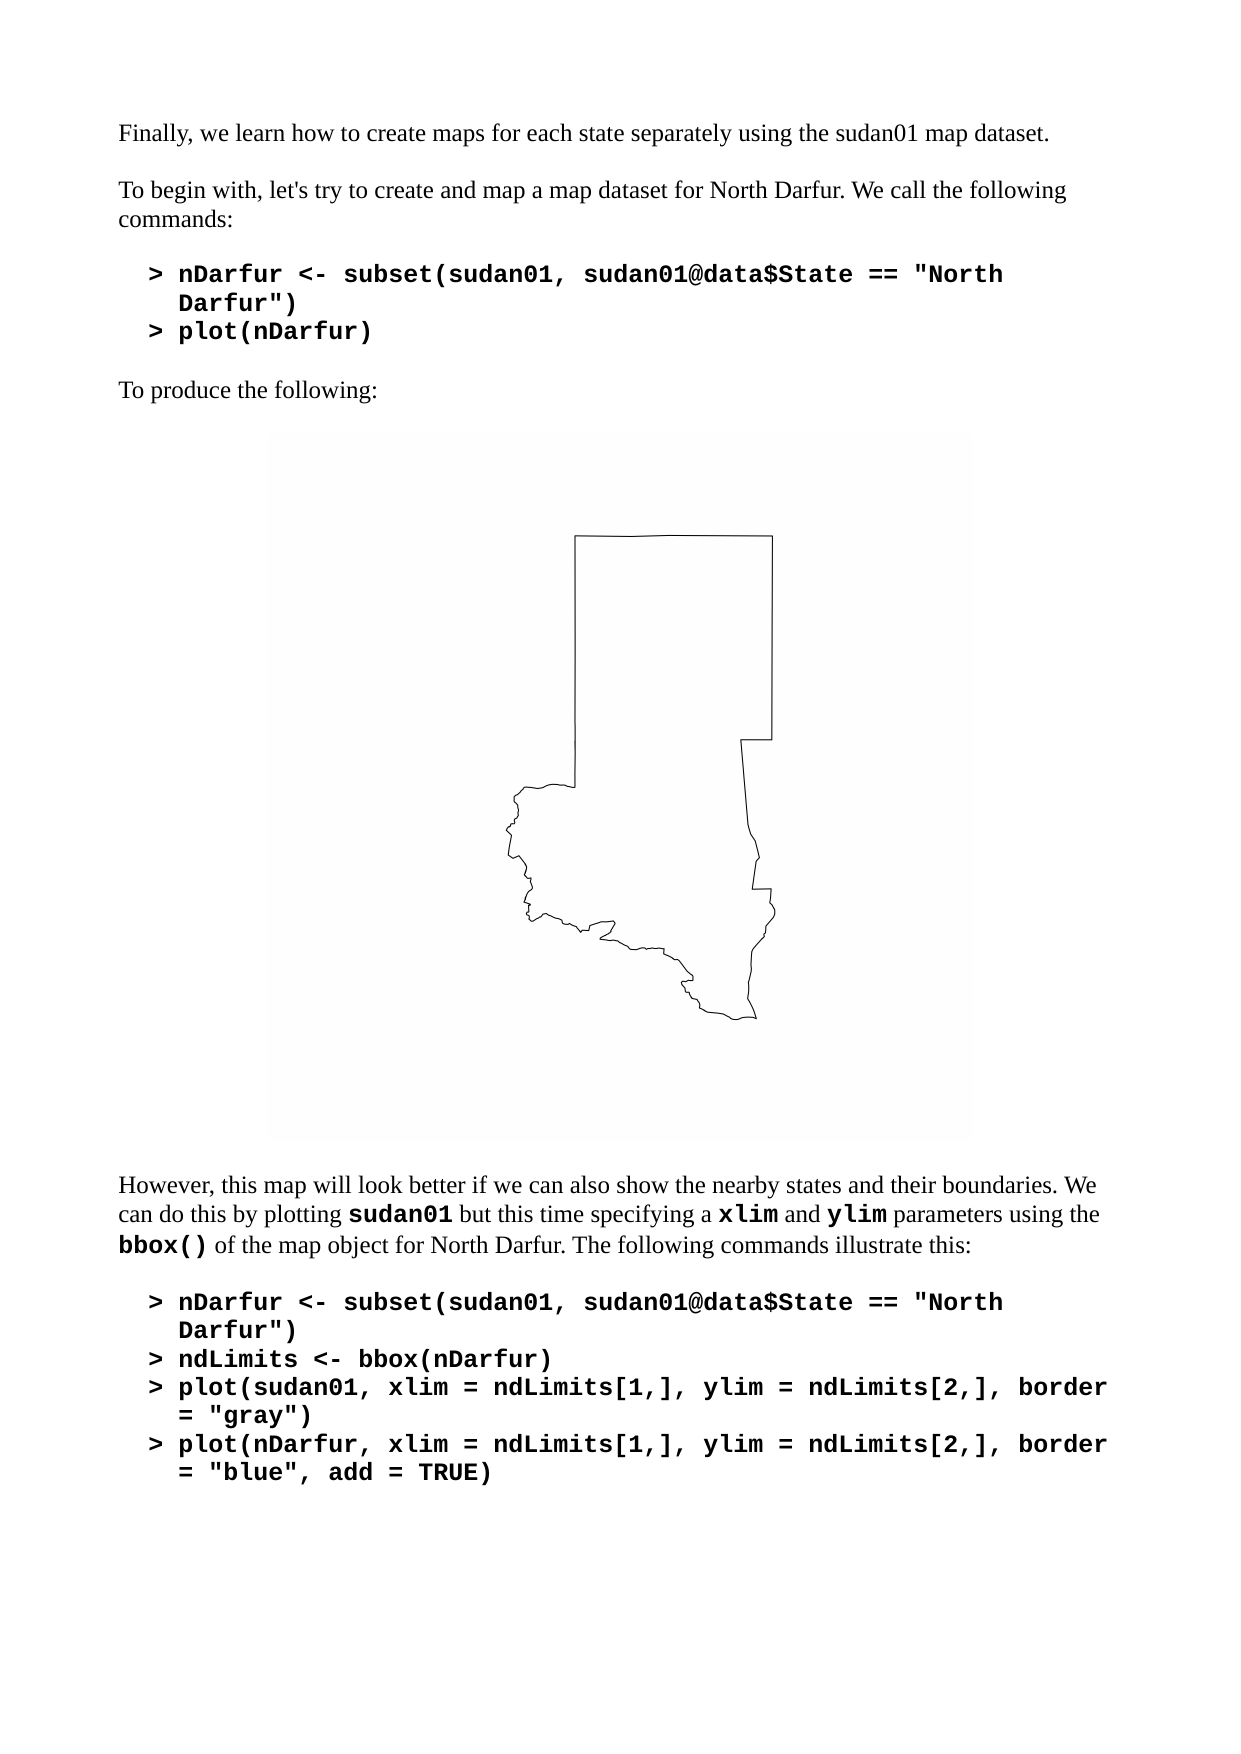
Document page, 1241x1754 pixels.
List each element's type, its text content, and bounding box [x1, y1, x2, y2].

text > plot(nDarfur) [118, 318, 1122, 347]
text > plot(nDarfur, xlim = ndLimits[1,], ylim = ndLimits[2,], border [118, 1431, 1122, 1460]
text > plot(sudan01, xlim = ndLimits[1,], ylim = ndLimits[2,], border [118, 1375, 1122, 1403]
text However, this map will look better if we can also show the nearby states and their boundaries. We can do this by plotting sudan01 but this time specifying a xlim and ylim parameters using the bbox() of the map object for North Darfur. The following commands illustrate this: [118, 1171, 1122, 1261]
text Darfur") [118, 290, 1122, 318]
text > nDarfur <- subset(sudan01, sudan01@data$State == "North [118, 262, 1122, 290]
text To produce the following: [118, 376, 1122, 404]
text Darfur") [118, 1318, 1122, 1346]
text To begin with, let's try to create and map a map dataset for North Darfur. We call the following commands: [118, 176, 1122, 233]
text Finally, we learn how to create maps for each state separately using the sudan01 map dataset. [118, 118, 1122, 147]
text > nDarfur <- subset(sudan01, sudan01@data$State == "North [118, 1290, 1122, 1318]
picture [265, 433, 975, 1142]
text > ndLimits <- bbox(nDarfur) [118, 1346, 1122, 1375]
text = "gray") [118, 1403, 1122, 1431]
text = "blue", add = TRUE) [118, 1460, 1122, 1488]
